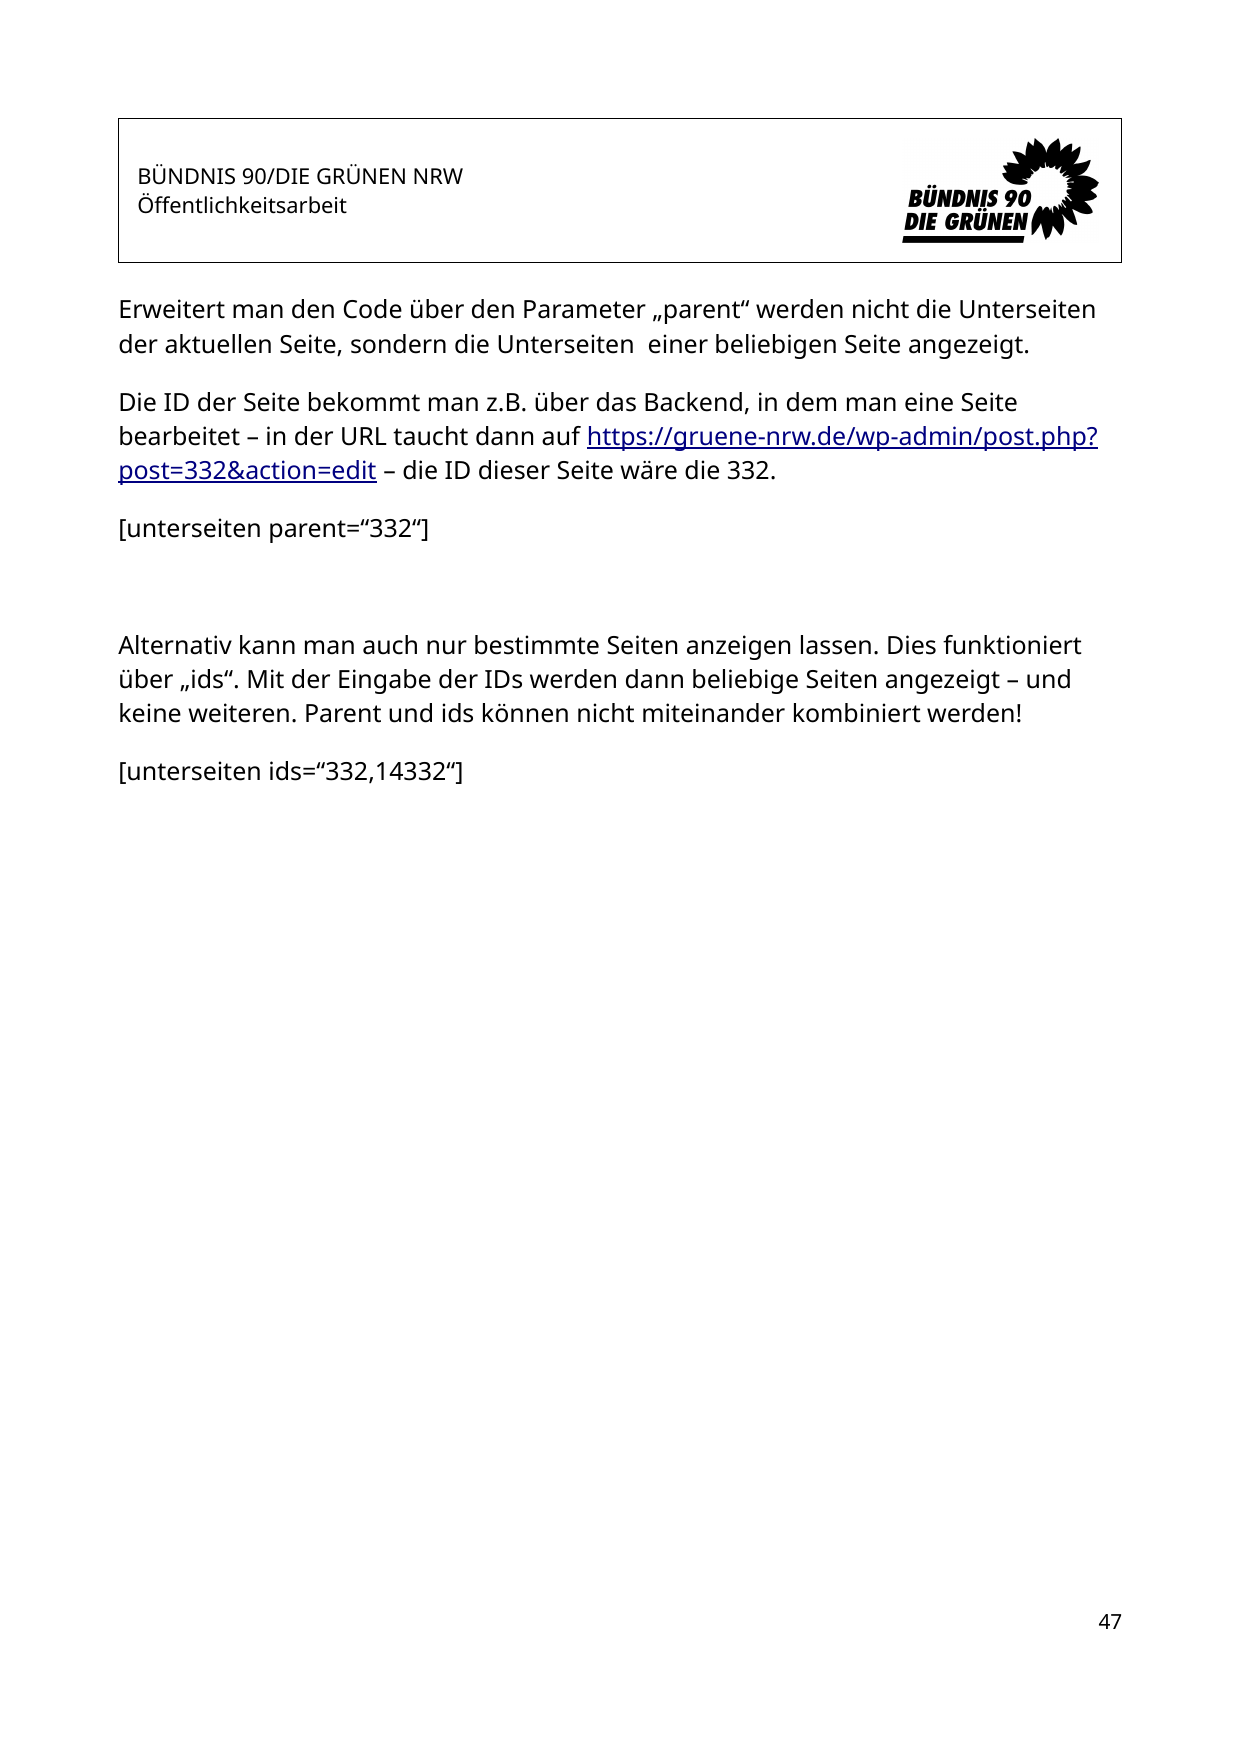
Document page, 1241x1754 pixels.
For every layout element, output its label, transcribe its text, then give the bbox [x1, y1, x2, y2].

text [unterseiten parent=“332“] [118, 511, 1122, 545]
text Alternativ kann man auch nur bestimmte Seiten anzeigen lassen. Dies funktioniert über „ids“. Mit der Eingabe der IDs werden dann beliebige Seiten angezeigt – und keine weiteren. Parent und ids können nicht miteinander kombiniert werden! [118, 627, 1122, 729]
text Die ID der Seite bekommt man z.B. über das Backend, in dem man eine Seite bearbeitet – in der URL taucht dann auf https://gruene-nrw.de/wp-admin/post.php?post=332&action=edit – die ID dieser Seite wäre die 332. [118, 384, 1122, 487]
text Erweitert man den Code über den Parameter „parent“ werden nicht die Unterseiten der aktuellen Seite, sondern die Unterseiten einer beliebigen Seite angezeigt. [118, 292, 1122, 360]
text [unterseiten ids=“332,14332“] [118, 754, 1122, 788]
picture [902, 138, 1099, 243]
